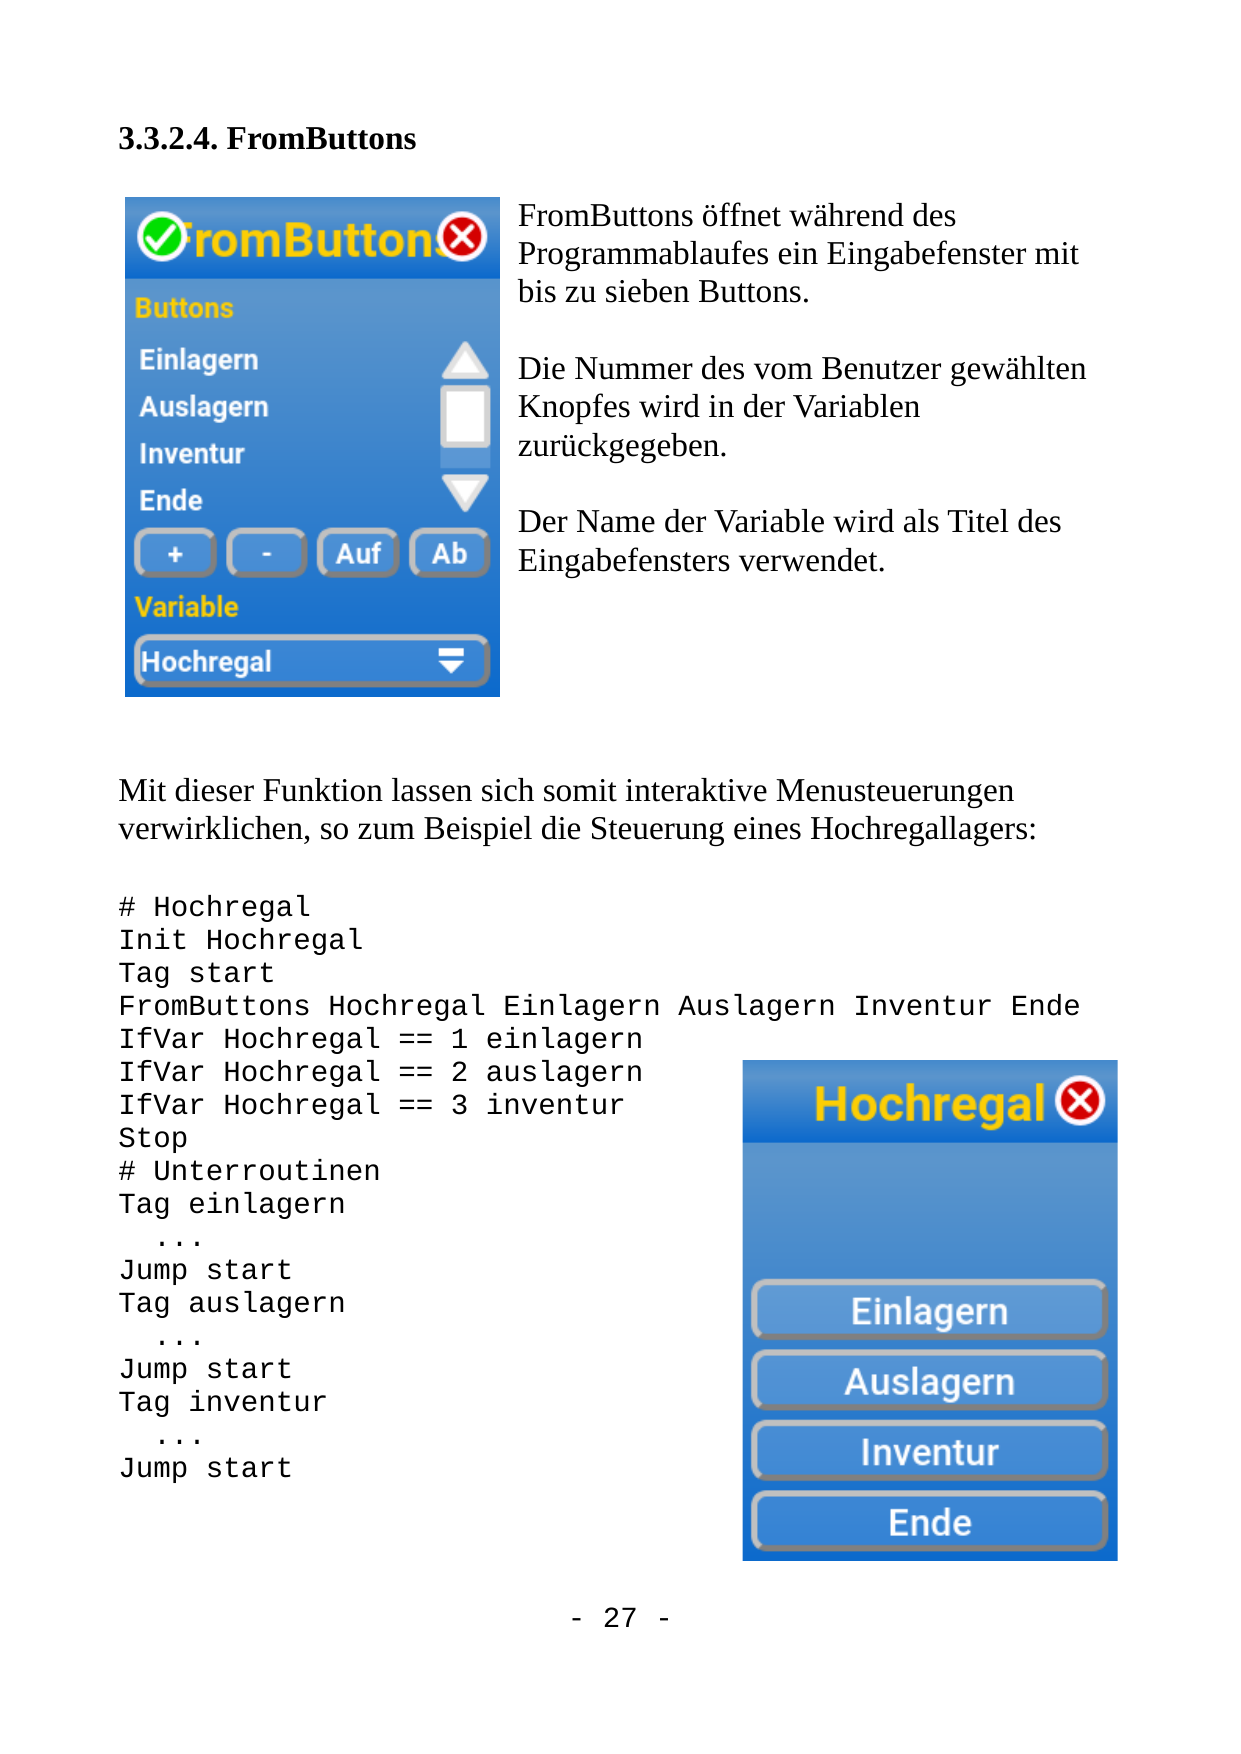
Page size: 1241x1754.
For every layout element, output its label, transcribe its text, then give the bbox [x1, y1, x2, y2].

text FromButtons öffnet während des Programmablaufes ein Eingabefenster mit bis zu sieben Buttons. [118, 195, 1122, 310]
picture [125, 197, 500, 697]
text Der Name der Variable wird als Titel des Eingabefensters verwendet. [500, 501, 1122, 578]
text # Hochregal Init Hochregal Tag start FromButtons Hochregal Einlagern Auslagern Inventur Ende IfVar Hochregal == 1 einlagern IfVar Hochregal == 2 auslagern IfVar Hochregal == 3 inventur Stop # Unterroutinen Tag einlagern ... Jump start Tag auslagern ... Jump start Tag inventur ... Jump start [118, 892, 1122, 1532]
text Die Nummer des vom Benutzer gewählten Knopfes wird in der Variablen zurückgegeben. [500, 348, 1122, 463]
text 3.3.2.4. FromButtons [118, 118, 1122, 156]
text Mit dieser Funktion lassen sich somit interaktive Menusteuerungen verwirklichen, so zum Beispiel die Steuerung eines Hochregallagers: [118, 770, 1122, 846]
picture [742, 1060, 1118, 1561]
